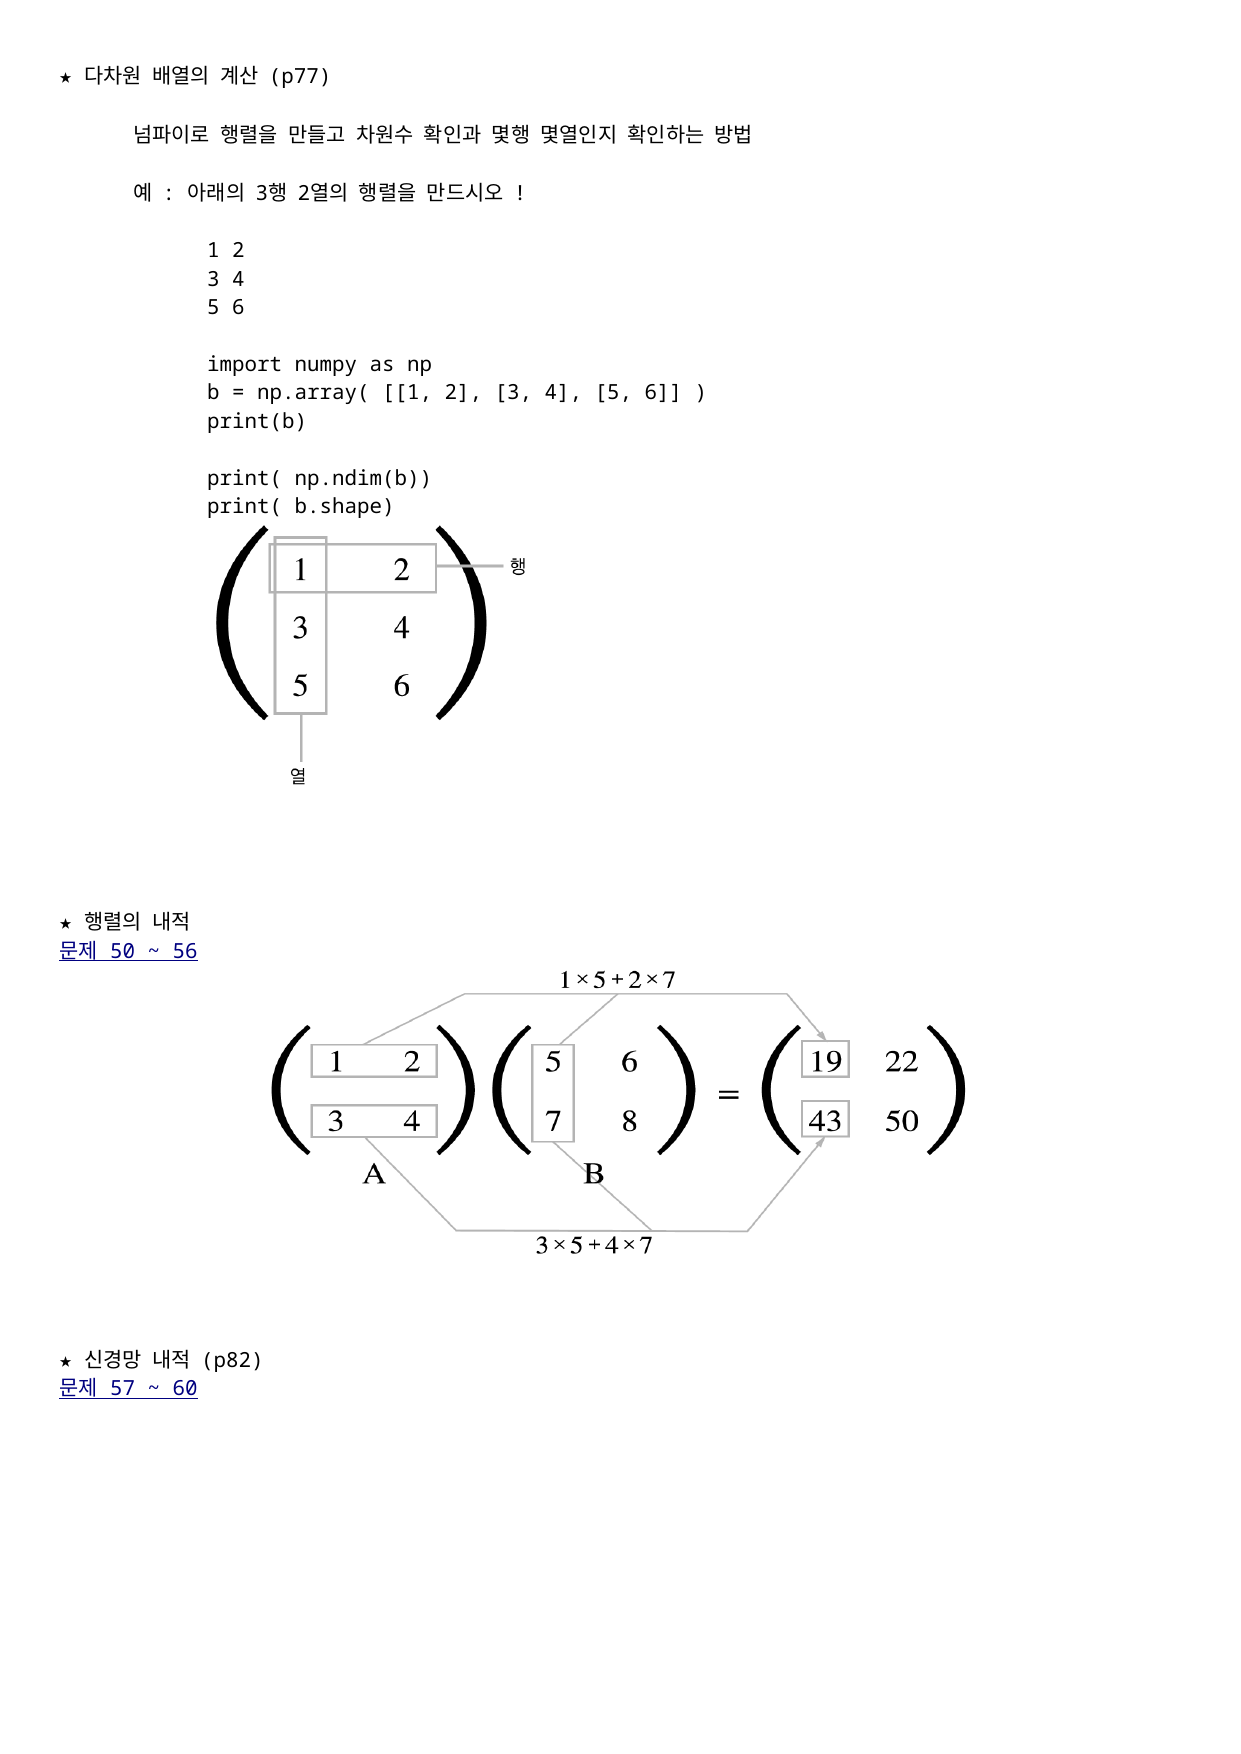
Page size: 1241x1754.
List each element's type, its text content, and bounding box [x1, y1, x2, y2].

text 문제 57 ~ 60 [59, 1373, 1181, 1402]
text print( b.shape) [59, 491, 1181, 520]
text ★ 행렬의 내적 [59, 906, 1181, 936]
text 3 4 [59, 264, 1181, 292]
text ★ 다차원 배열의 계산 (p77) [59, 59, 1181, 89]
text 1 2 [59, 235, 1181, 264]
picture [265, 964, 975, 1258]
text 5 6 [59, 292, 1181, 321]
text 넘파이로 행렬을 만들고 차원수 확인과 몇행 몇열인지 확인하는 방법 [59, 118, 1181, 148]
text b = np.array( [[1, 2], [3, 4], [5, 6]] ) [59, 377, 1181, 406]
text 문제 50 ~ 56 [59, 936, 1181, 964]
text print( np.ndim(b)) [59, 463, 1181, 491]
text print(b) [59, 406, 1181, 434]
text 예 : 아래의 3행 2열의 행렬을 만드시오 ! [59, 177, 1181, 207]
text import numpy as np [59, 349, 1181, 377]
picture [207, 519, 533, 792]
text ★ 신경망 내적 (p82) [59, 1343, 1181, 1373]
